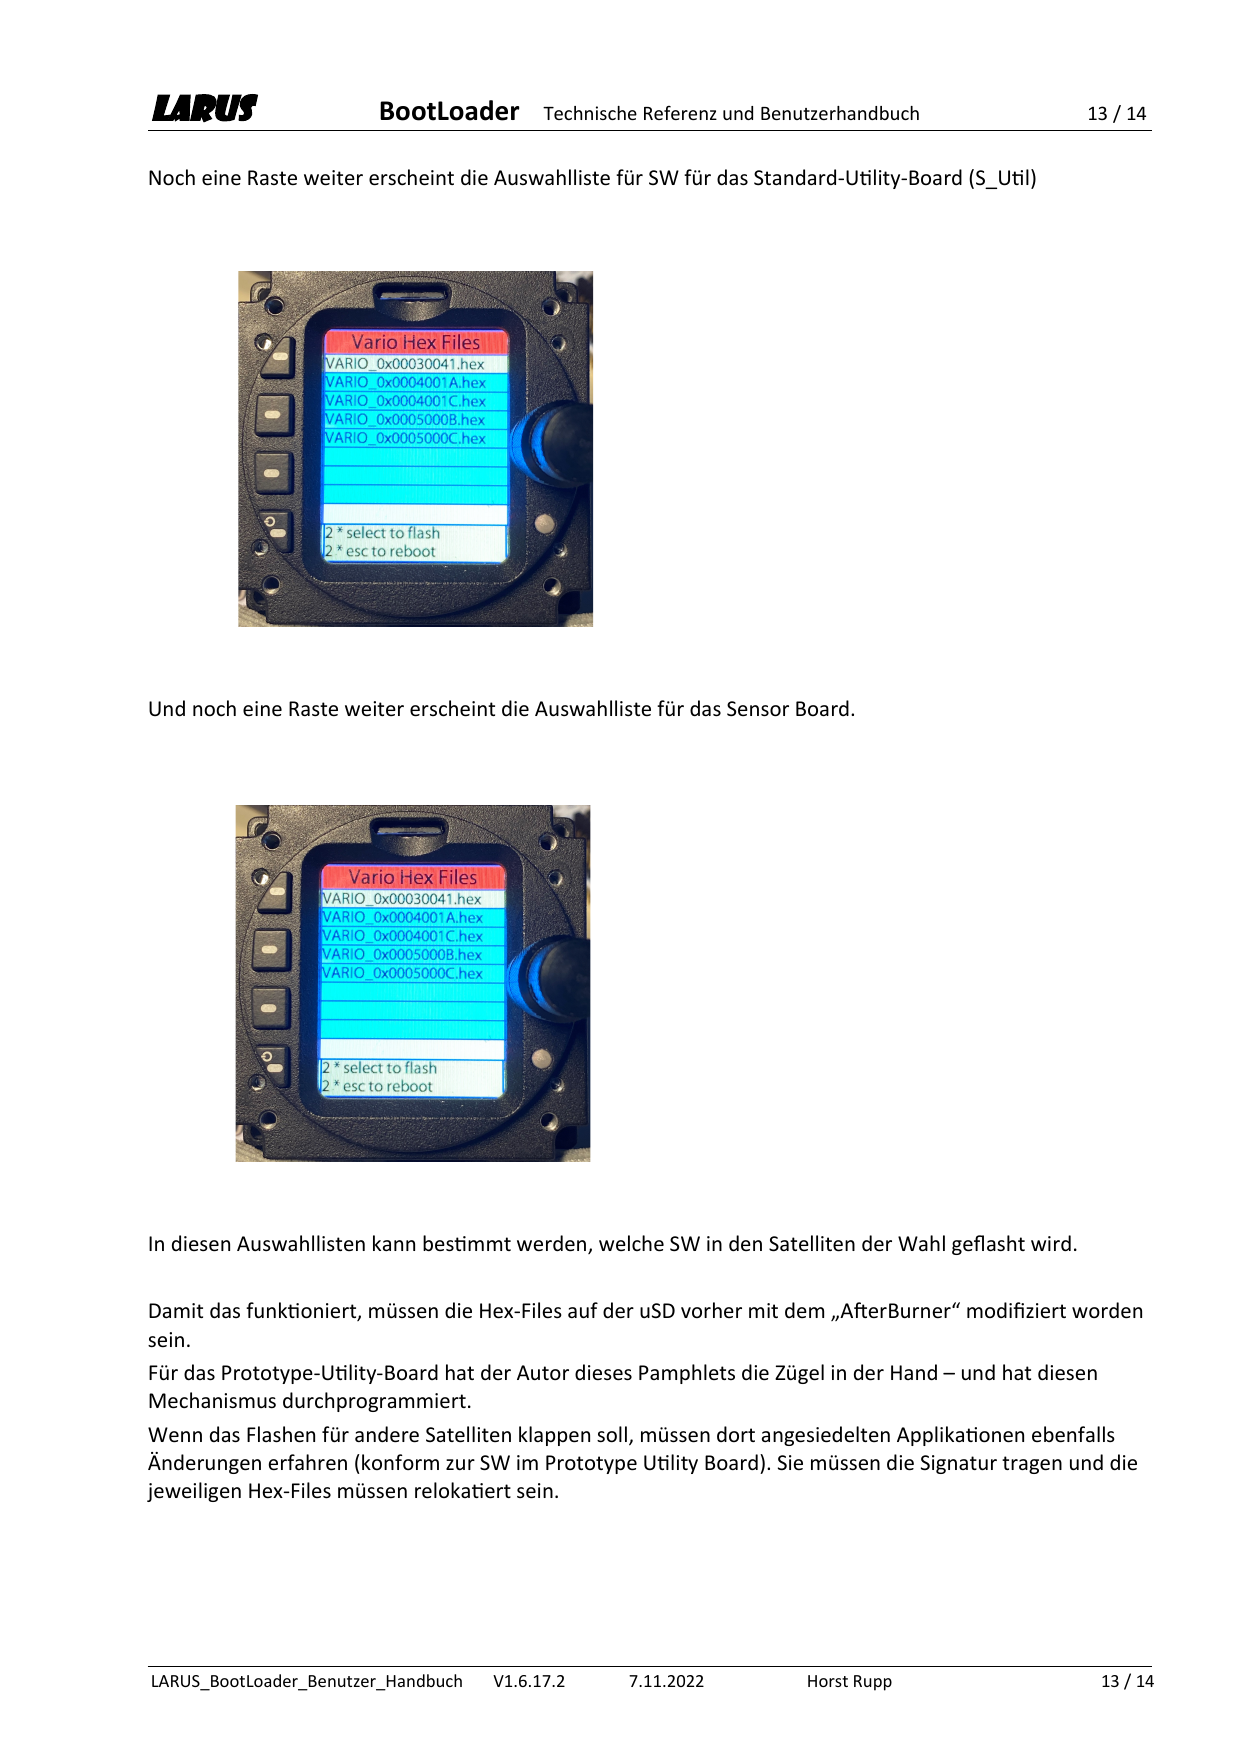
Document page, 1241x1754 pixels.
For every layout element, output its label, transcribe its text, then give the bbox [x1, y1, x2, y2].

text Damit das funktioniert, müssen die Hex-Files auf der uSD vorher mit dem „AfterBurner“ modifiziert worden sein. [148, 1297, 1152, 1353]
picture [235, 805, 591, 1162]
text In diesen Auswahllisten kann bestimmt werden, welche SW in den Satelliten der Wahl geflasht wird. [148, 1229, 1152, 1257]
text Für das Prototype-Utility-Board hat der Autor dieses Pamphlets die Zügel in der Hand – und hat diesen Mechanismus durchprogrammiert. [148, 1358, 1152, 1414]
text Noch eine Raste weiter erscheint die Auswahlliste für SW für das Standard-Utility-Board (S_Util) [148, 163, 1152, 191]
text Und noch eine Raste weiter erscheint die Auswahlliste für das Sensor Board. [148, 694, 1152, 722]
text Wenn das Flashen für andere Satelliten klappen soll, müssen dort angesiedelten Applikationen ebenfalls Änderungen erfahren (konform zur SW im Prototype Utility Board). Sie müssen die Signatur tragen und die jeweiligen Hex-Files müssen relokatiert sein. [148, 1420, 1152, 1504]
picture [238, 271, 594, 627]
